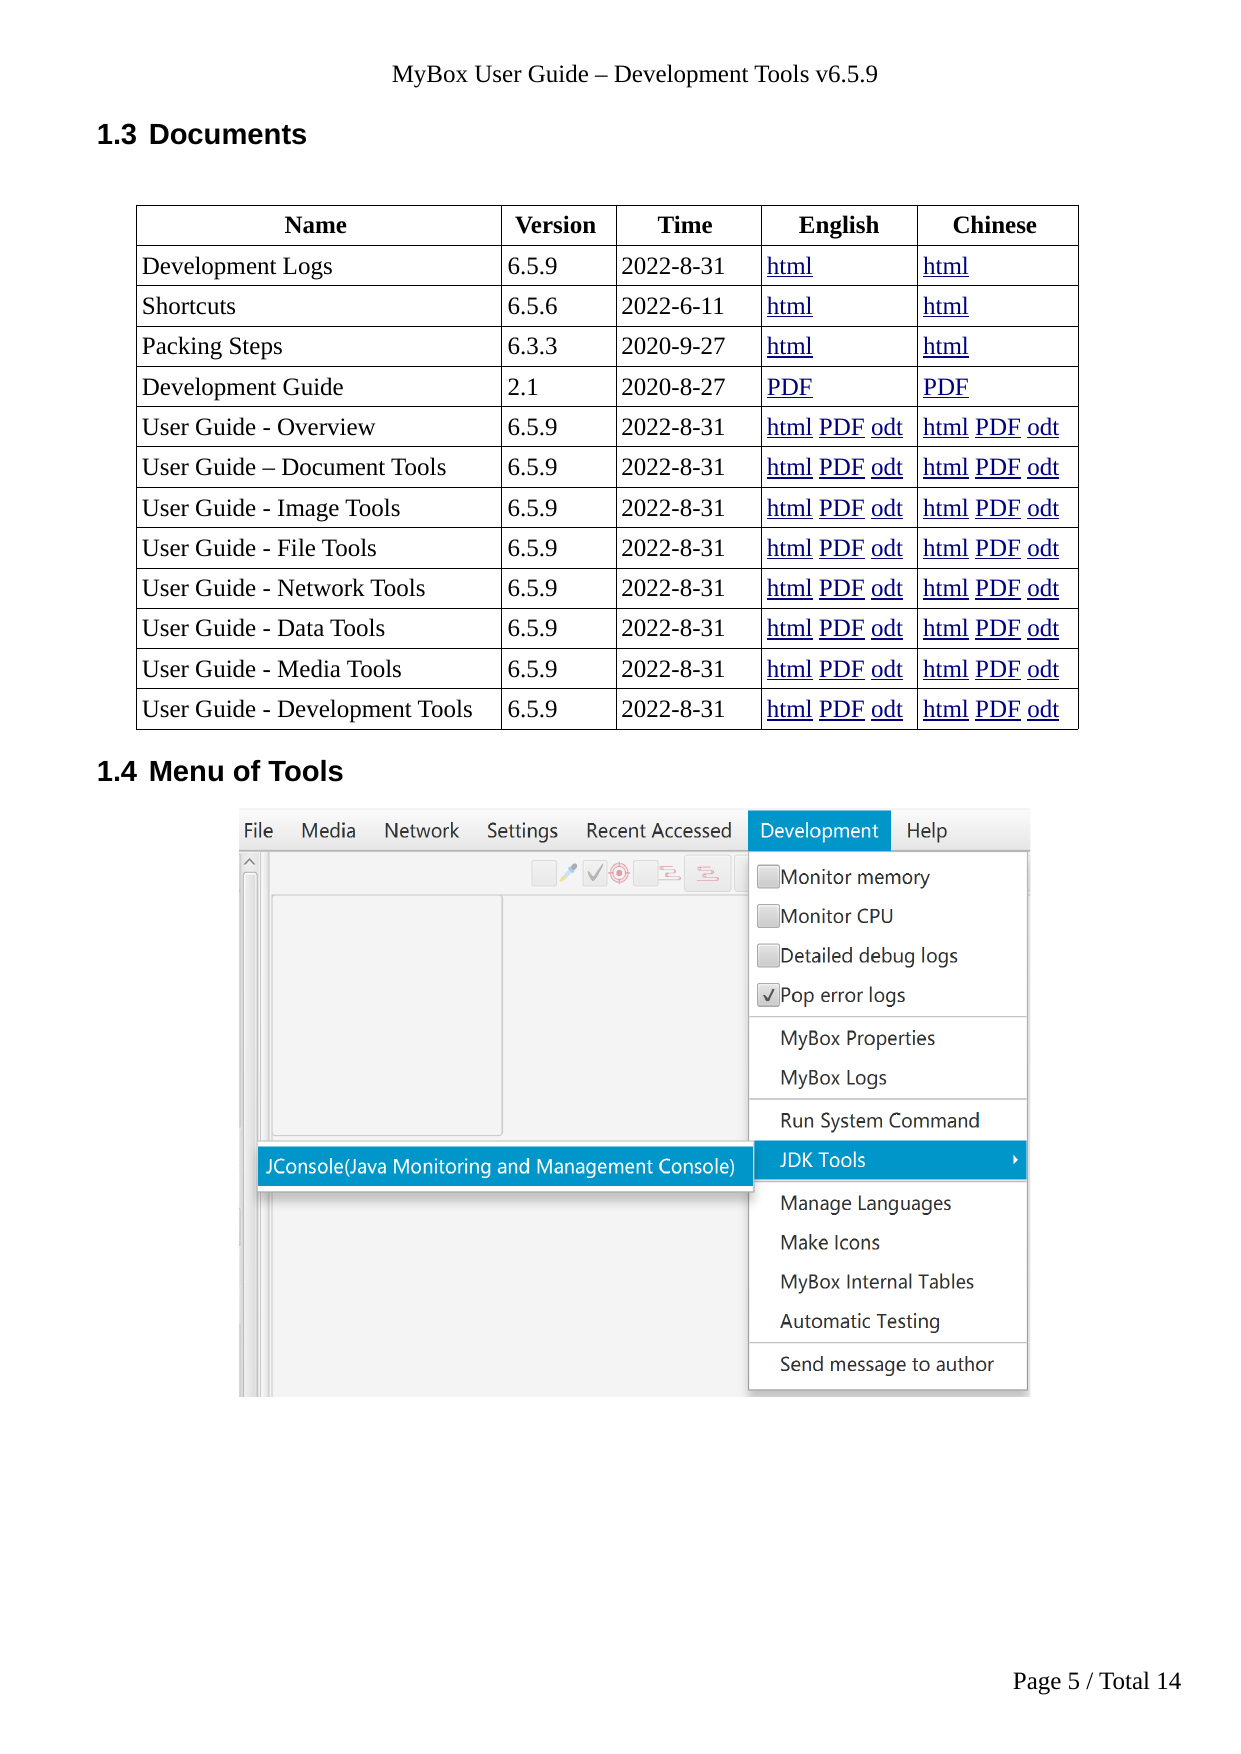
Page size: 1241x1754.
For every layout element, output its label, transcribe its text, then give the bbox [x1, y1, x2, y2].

table_cell 6.5.9 [502, 528, 616, 567]
table_cell PDF [918, 367, 1078, 406]
subtitle Menu of Tools [88, 754, 1181, 787]
table_cell html PDF odt [762, 447, 917, 487]
table_cell html [762, 327, 917, 366]
table_cell Development Logs [137, 246, 501, 285]
table_cell html PDF odt [762, 609, 917, 648]
table_cell html [762, 246, 917, 285]
table_cell html PDF odt [762, 488, 917, 527]
table_cell Packing Steps [137, 327, 501, 366]
table_cell 6.5.9 [502, 609, 616, 648]
table_cell html [918, 286, 1078, 326]
table_cell 2020-9-27 [617, 327, 761, 366]
table_cell 6.5.9 [502, 447, 616, 487]
table_header English [762, 206, 917, 245]
table_cell Development Guide [137, 367, 501, 406]
table_cell html PDF odt [762, 569, 917, 608]
table_cell 6.5.9 [502, 689, 616, 729]
table_cell 6.5.9 [502, 488, 616, 527]
table_cell 6.5.9 [502, 569, 616, 608]
table_cell html PDF odt [918, 609, 1078, 648]
table_cell 6.5.9 [502, 407, 616, 446]
table_cell 2022-8-31 [617, 528, 761, 567]
table_cell html PDF odt [762, 528, 917, 567]
table_cell 6.3.3 [502, 327, 616, 366]
table_cell 2022-8-31 [617, 569, 761, 608]
table_cell html [918, 246, 1078, 285]
table_cell 6.5.9 [502, 246, 616, 285]
table_header Chinese [918, 206, 1078, 245]
table_cell html PDF odt [918, 528, 1078, 567]
table_cell 6.5.9 [502, 649, 616, 688]
table_cell User Guide - File Tools [137, 528, 501, 567]
table_header Time [617, 206, 761, 245]
table_cell html [762, 286, 917, 326]
table_cell 2022-8-31 [617, 689, 761, 729]
table_header Version [502, 206, 616, 245]
table_cell html PDF odt [918, 447, 1078, 487]
table_cell User Guide - Data Tools [137, 609, 501, 648]
table_cell html PDF odt [918, 649, 1078, 688]
table_cell PDF [762, 367, 917, 406]
table_cell html PDF odt [762, 407, 917, 446]
subtitle Documents [88, 117, 1181, 151]
table_cell 2022-8-31 [617, 609, 761, 648]
table_cell 2022-8-31 [617, 447, 761, 487]
table_cell User Guide - Overview [137, 407, 501, 446]
table_cell 2022-8-31 [617, 649, 761, 688]
table_cell html PDF odt [918, 407, 1078, 446]
table_cell User Guide - Network Tools [137, 569, 501, 608]
table_cell 2022-8-31 [617, 246, 761, 285]
picture [238, 799, 1031, 1397]
table_cell 2022-8-31 [617, 407, 761, 446]
table_cell 2020-8-27 [617, 367, 761, 406]
table_cell 2022-6-11 [617, 286, 761, 326]
table_cell html [918, 327, 1078, 366]
table_cell html PDF odt [762, 649, 917, 688]
table_header Name [137, 206, 501, 245]
table_cell Shortcuts [137, 286, 501, 326]
table_cell 6.5.6 [502, 286, 616, 326]
table_cell User Guide - Development Tools [137, 689, 501, 729]
table_cell User Guide – Document Tools [137, 447, 501, 487]
table_cell html PDF odt [918, 689, 1078, 729]
table_cell html PDF odt [918, 488, 1078, 527]
table_cell User Guide - Media Tools [137, 649, 501, 688]
table_cell 2022-8-31 [617, 488, 761, 527]
table_cell html PDF odt [762, 689, 917, 729]
table_cell 2.1 [502, 367, 616, 406]
table_cell html PDF odt [918, 569, 1078, 608]
table_cell User Guide - Image Tools [137, 488, 501, 527]
